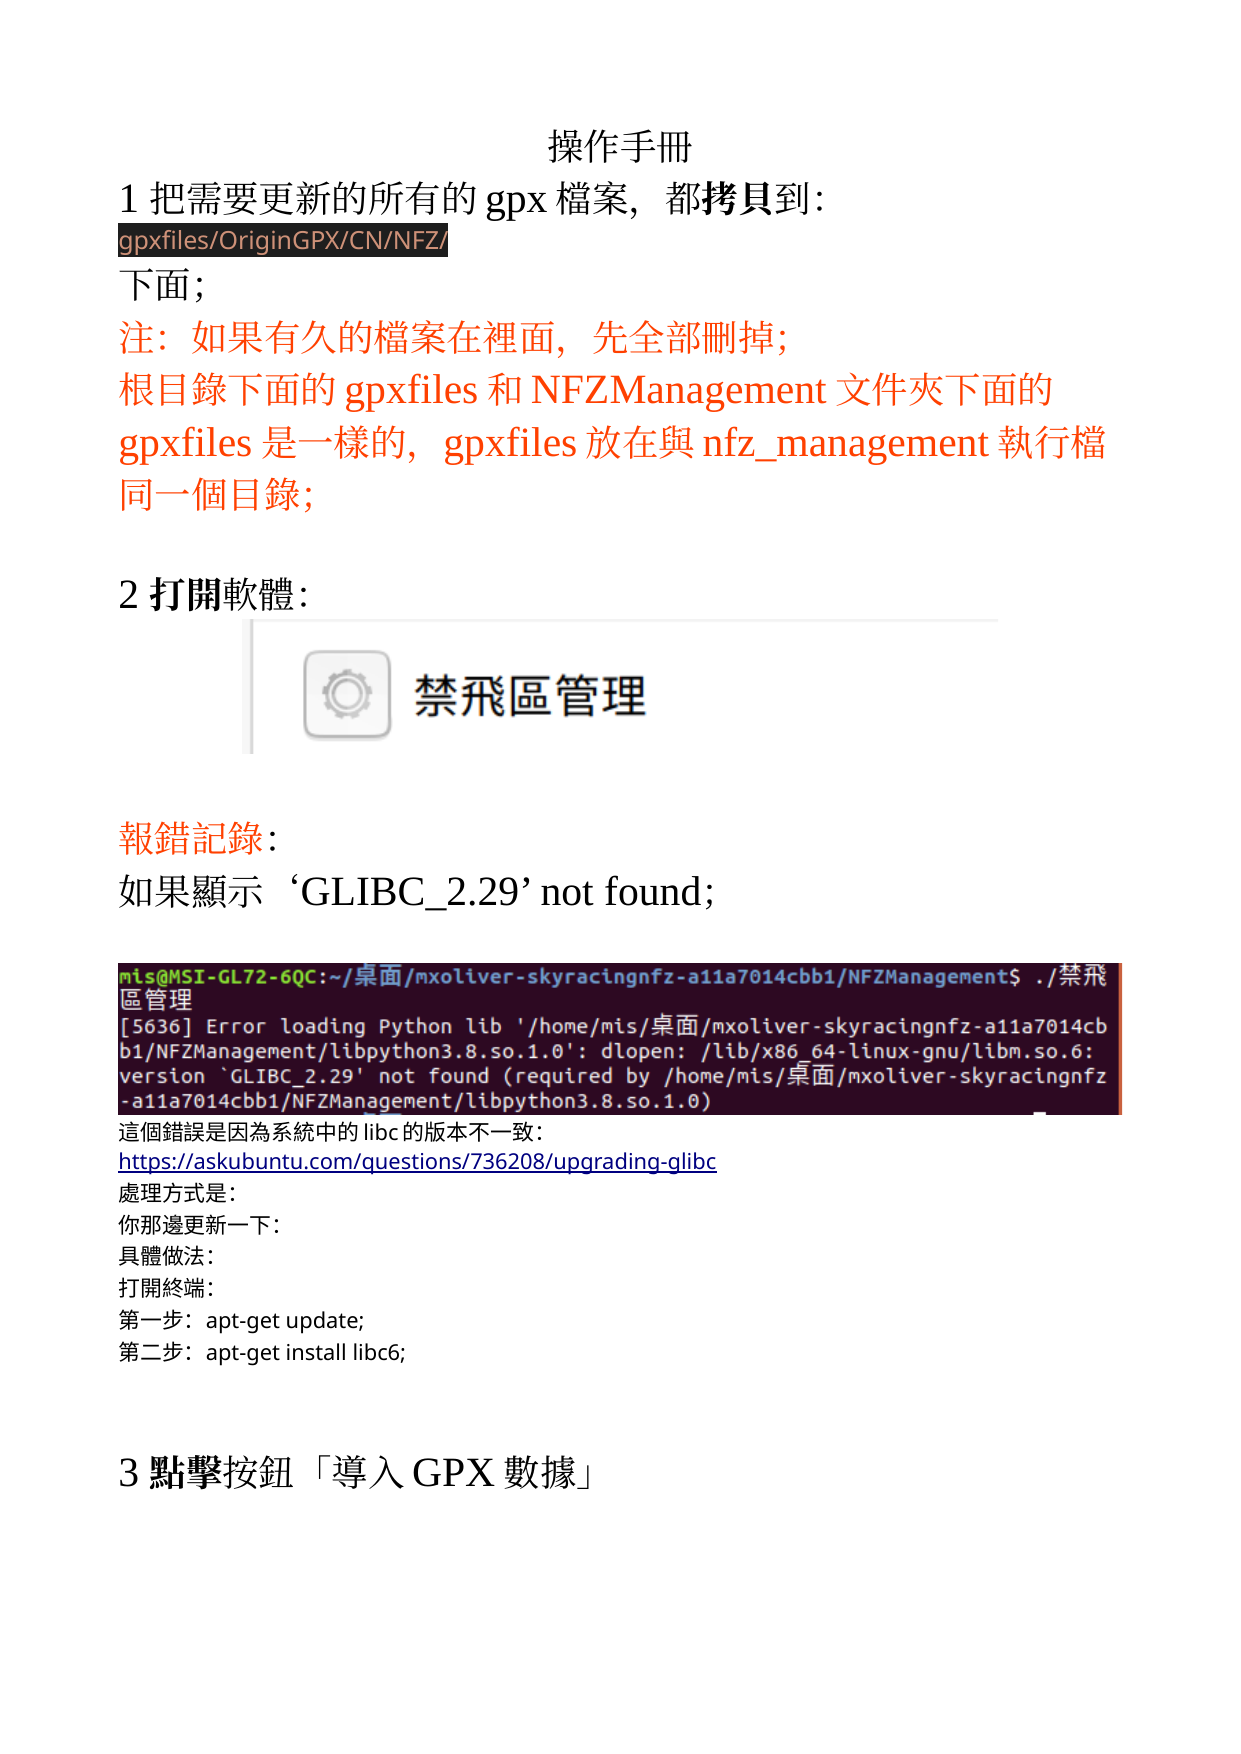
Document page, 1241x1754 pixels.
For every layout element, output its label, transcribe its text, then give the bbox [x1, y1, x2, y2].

text 下面； [118, 257, 1122, 309]
picture [242, 619, 999, 754]
text 報錯記錄： [118, 811, 1122, 863]
text 第二步：apt-get install libc6; [118, 1334, 1122, 1366]
text https://askubuntu.com/questions/736208/upgrading-glibc [118, 1146, 1122, 1176]
text 2 打開軟體： [118, 567, 1122, 619]
text 打開終端： [118, 1271, 1122, 1303]
text gpxfiles/OriginGPX/CN/NFZ/ [118, 223, 1122, 257]
text 處理方式是： [118, 1176, 1122, 1208]
text 具體做法： [118, 1239, 1122, 1271]
text 這個錯誤是因為系統中的libc的版本不一致： [118, 1115, 1122, 1146]
text 操作手冊 [118, 118, 1122, 171]
text 注：如果有久的檔案在裡面，先全部刪掉； [118, 309, 1122, 362]
picture [118, 963, 1123, 1115]
text 第一步：apt-get update; [118, 1303, 1122, 1334]
text 根目錄下面的gpxfiles和NFZManagement文件夾下面的gpxfiles是一樣的，gpxfiles放在與nfz_management執行檔同一個目錄； [118, 362, 1122, 519]
text 你那邊更新一下： [118, 1208, 1122, 1239]
text 如果顯示‘GLIBC_2.29’ not found； [118, 863, 1122, 916]
text 3 點擊按鈕「導入GPX數據」 [118, 1444, 1122, 1496]
text 1 把需要更新的所有的gpx檔案，都拷貝到： [118, 171, 1122, 223]
